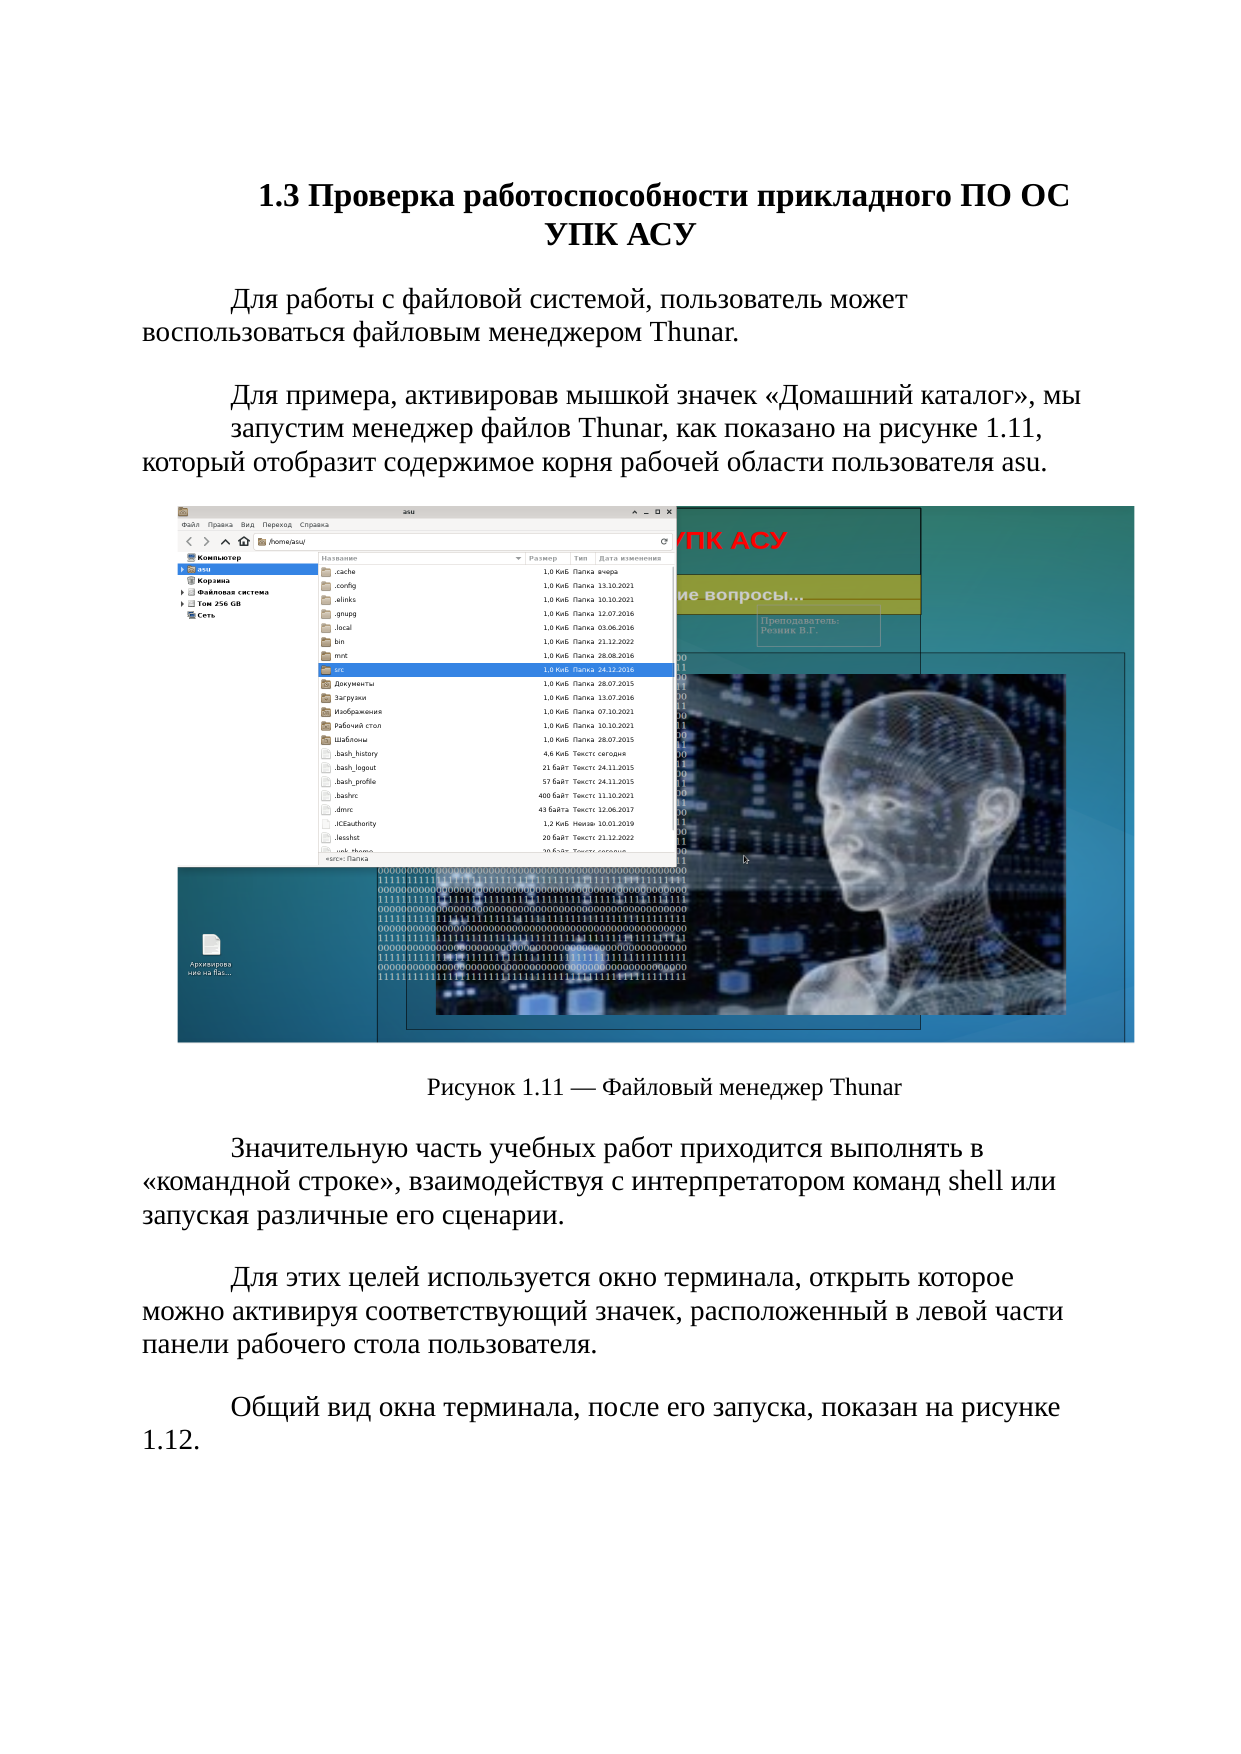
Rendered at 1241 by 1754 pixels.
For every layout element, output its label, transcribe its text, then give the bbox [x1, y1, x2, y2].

text 1.3 Проверка работоспособности прикладного ПО ОС УПК АСУ [142, 176, 1098, 252]
text Общий вид окна терминала, после его запуска, показан на рисунке 1.12. [142, 1389, 1098, 1456]
text Для работы с файловой системой, пользователь может воспользоваться файловым менеджером Thunar. [142, 281, 1098, 348]
text Значительную часть учебных работ приходится выполнять в «командной строке», взаимодействуя с интерпретатором команд shell или запуская различные его сценарии. [142, 1130, 1098, 1231]
text Для этих целей используется окно терминала, открыть которое можно активируя соответствующий значек, расположенный в левой части панели рабочего стола пользователя. [142, 1259, 1098, 1360]
text запустим менеджер файлов Thunar, как показано на рисунке 1.11, который отобразит содержимое корня рабочей области пользователя asu. [142, 410, 1098, 477]
text Рисунок 1.11 — Файловый менеджер Thunar [142, 1072, 1098, 1101]
text Для примера, активировав мышкой значек «Домашний каталог», мы [142, 377, 1098, 410]
picture [177, 506, 1135, 1044]
